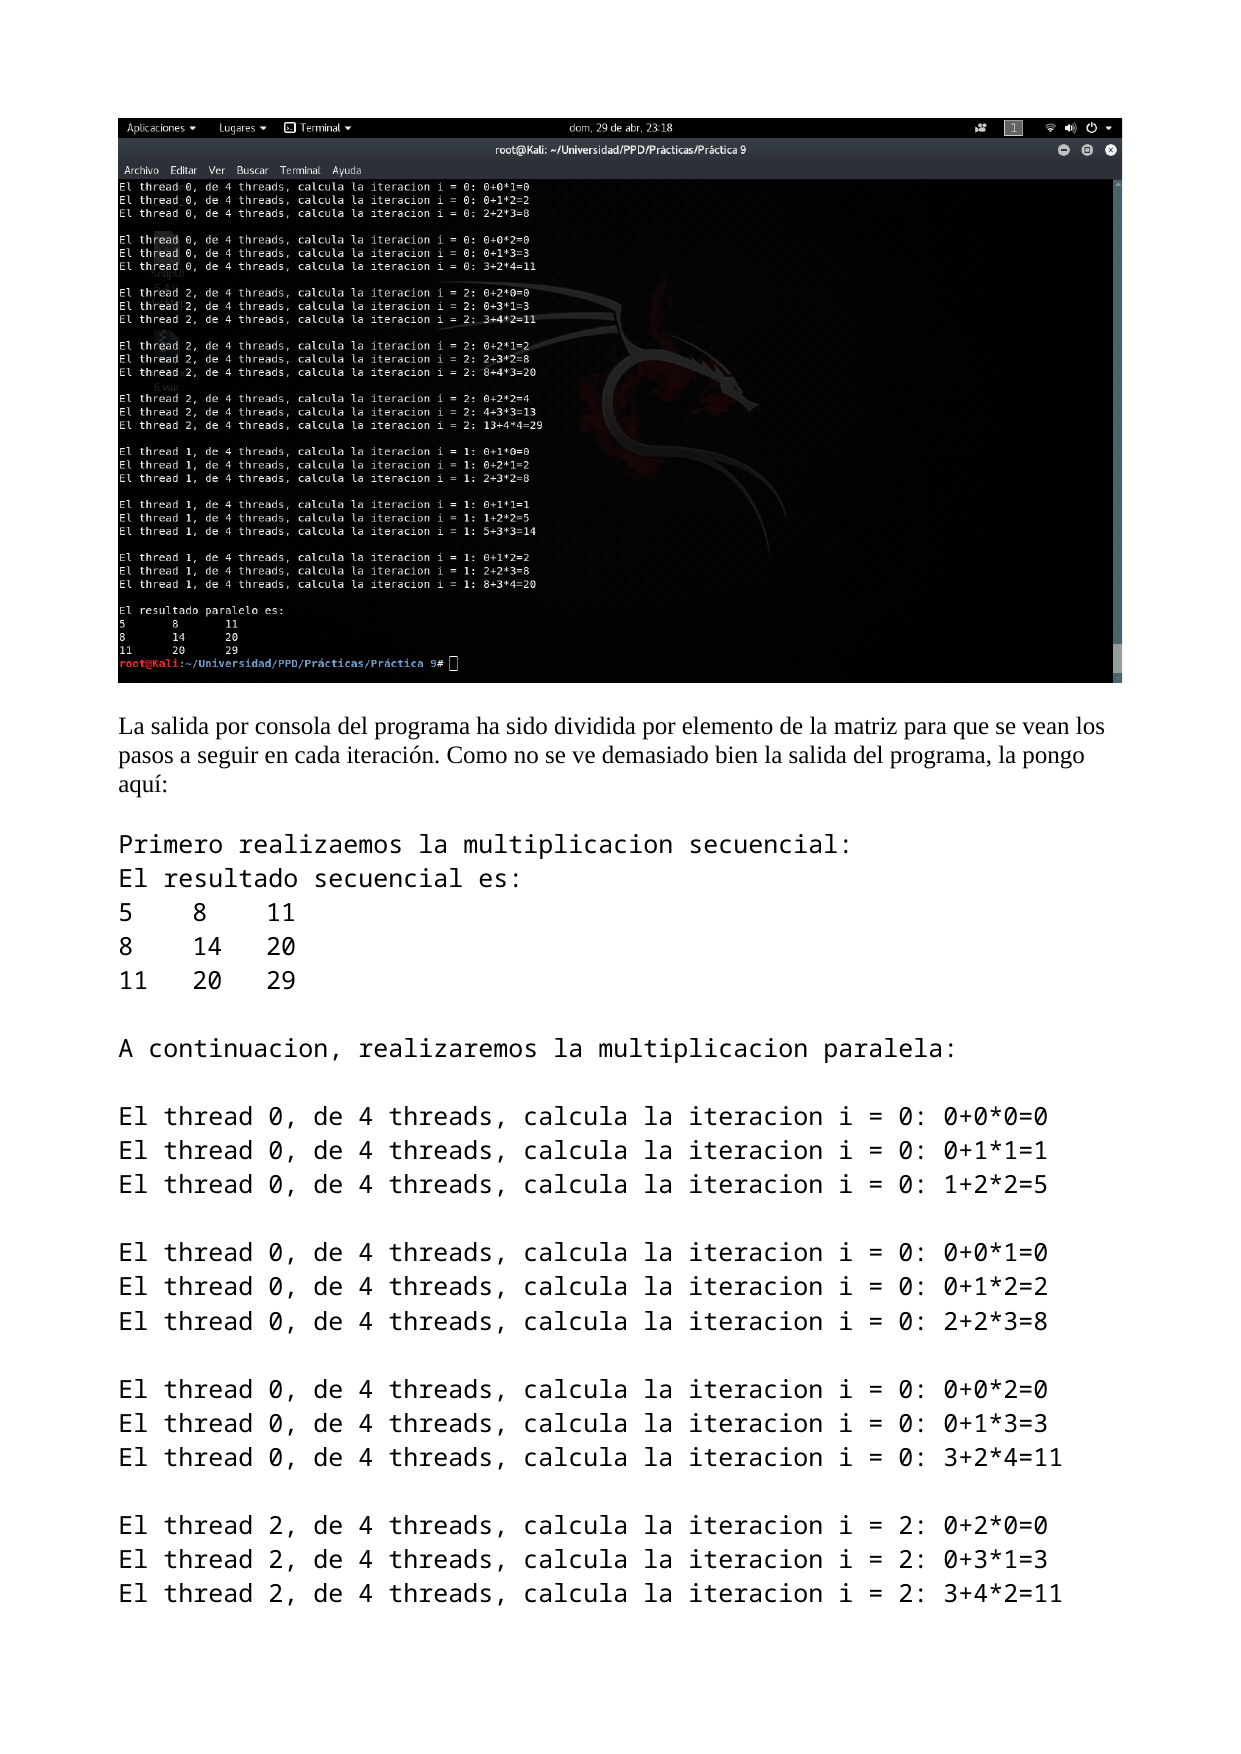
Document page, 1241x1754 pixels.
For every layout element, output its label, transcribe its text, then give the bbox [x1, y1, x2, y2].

text El thread 2, de 4 threads, calcula la iteracion i = 2: 3+4*2=11 [118, 1576, 1122, 1610]
text El thread 0, de 4 threads, calcula la iteracion i = 0: 1+2*2=5 [118, 1167, 1122, 1201]
text El thread 0, de 4 threads, calcula la iteracion i = 0: 0+0*0=0 [118, 1099, 1122, 1133]
text El thread 2, de 4 threads, calcula la iteracion i = 2: 0+3*1=3 [118, 1542, 1122, 1576]
text El thread 0, de 4 threads, calcula la iteracion i = 0: 0+1*2=2 [118, 1269, 1122, 1303]
text El thread 0, de 4 threads, calcula la iteracion i = 0: 0+1*3=3 [118, 1405, 1122, 1439]
text A continuacion, realizaremos la multiplicacion paralela: [118, 1031, 1122, 1065]
text Primero realizaemos la multiplicacion secuencial: [118, 826, 1122, 860]
text El thread 2, de 4 threads, calcula la iteracion i = 2: 0+2*0=0 [118, 1507, 1122, 1542]
text El thread 0, de 4 threads, calcula la iteracion i = 0: 2+2*3=8 [118, 1303, 1122, 1337]
text 11 20 29 [118, 962, 1122, 997]
text La salida por consola del programa ha sido dividida por elemento de la matriz para que se vean los pasos a seguir en cada iteración. Como no se ve demasiado bien la salida del programa, la pongo aquí: [118, 711, 1122, 797]
text El thread 0, de 4 threads, calcula la iteracion i = 0: 3+2*4=11 [118, 1439, 1122, 1473]
text 8 14 20 [118, 928, 1122, 962]
text El resultado secuencial es: [118, 860, 1122, 894]
picture [118, 118, 1123, 683]
text El thread 0, de 4 threads, calcula la iteracion i = 0: 0+0*1=0 [118, 1235, 1122, 1269]
text 5 8 11 [118, 894, 1122, 928]
text El thread 0, de 4 threads, calcula la iteracion i = 0: 0+1*1=1 [118, 1133, 1122, 1167]
text El thread 0, de 4 threads, calcula la iteracion i = 0: 0+0*2=0 [118, 1371, 1122, 1405]
